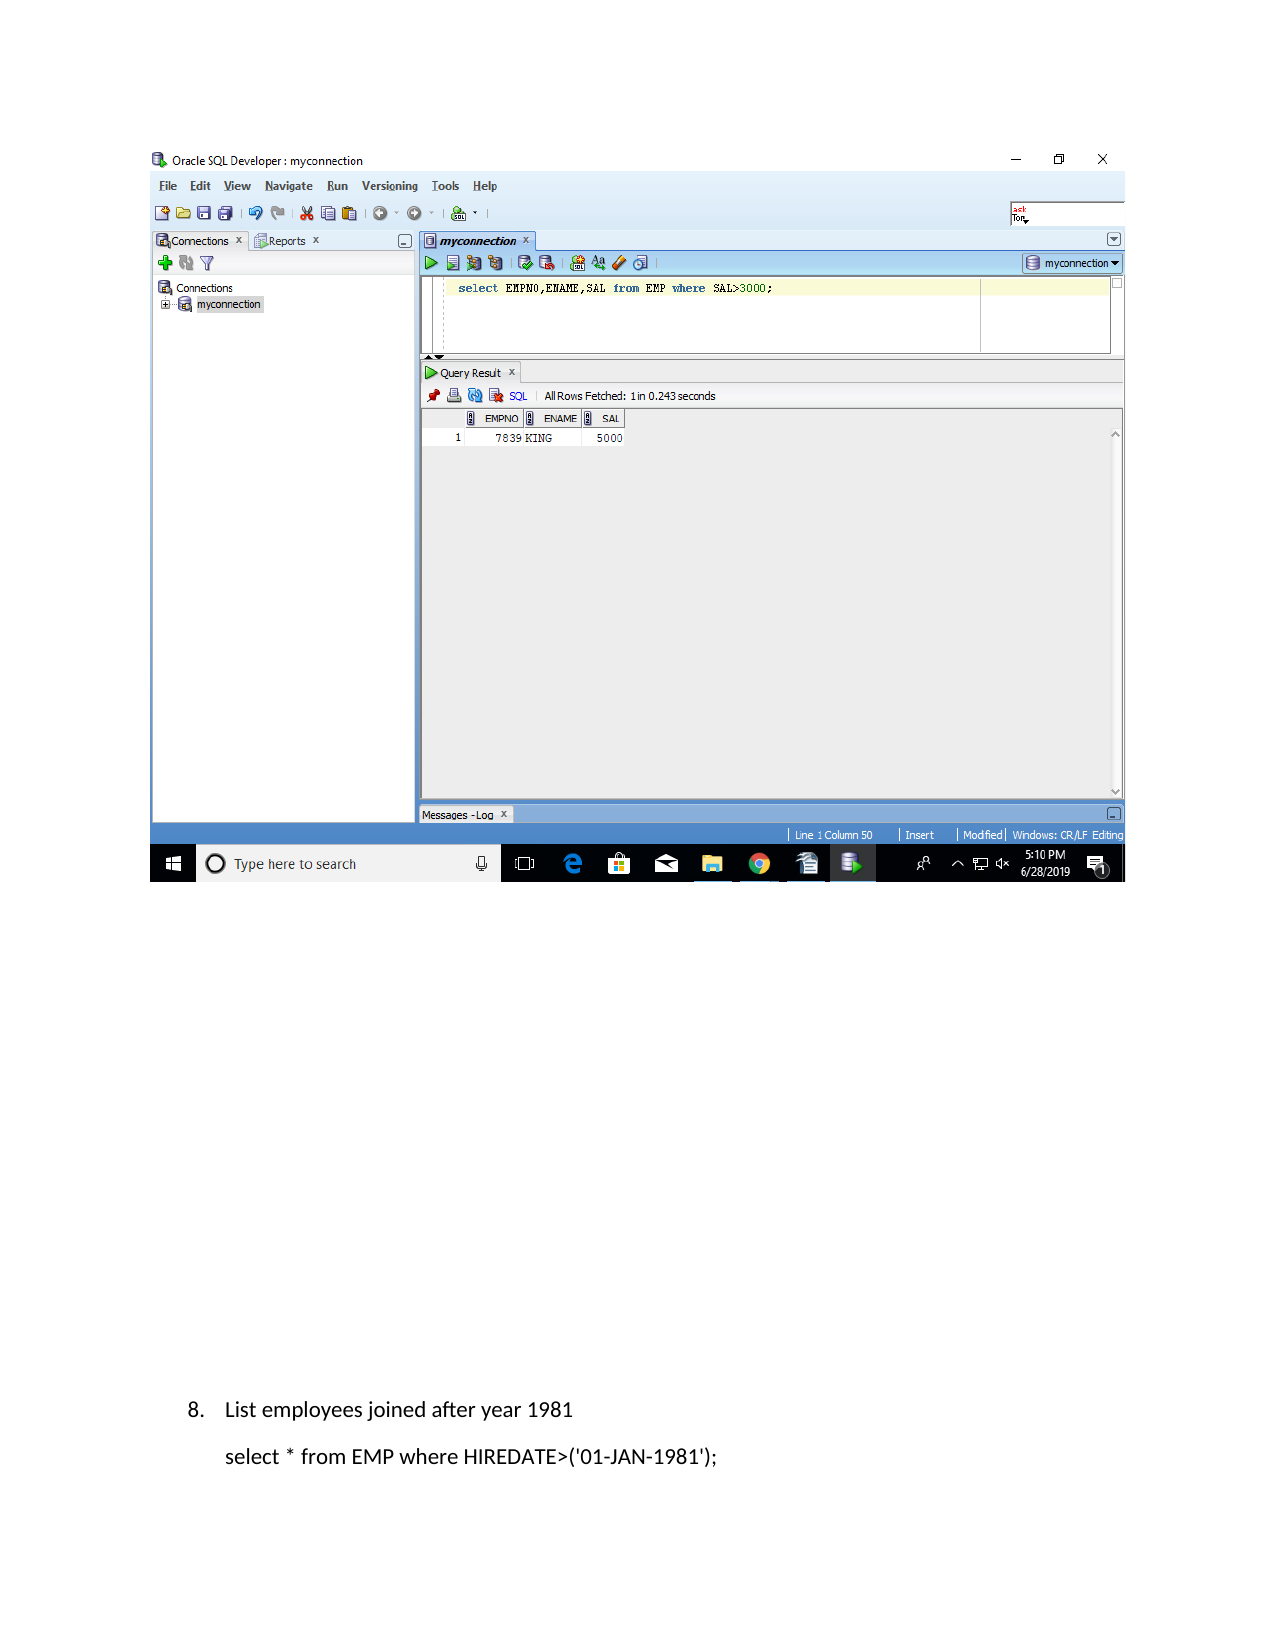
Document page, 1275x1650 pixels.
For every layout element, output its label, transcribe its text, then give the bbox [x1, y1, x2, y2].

list List employees joined after year 1981 [187, 1395, 1125, 1423]
picture [150, 150, 1125, 882]
list select * from EMP where HIREDATE>('01-JAN-1981'); [187, 1442, 1125, 1470]
